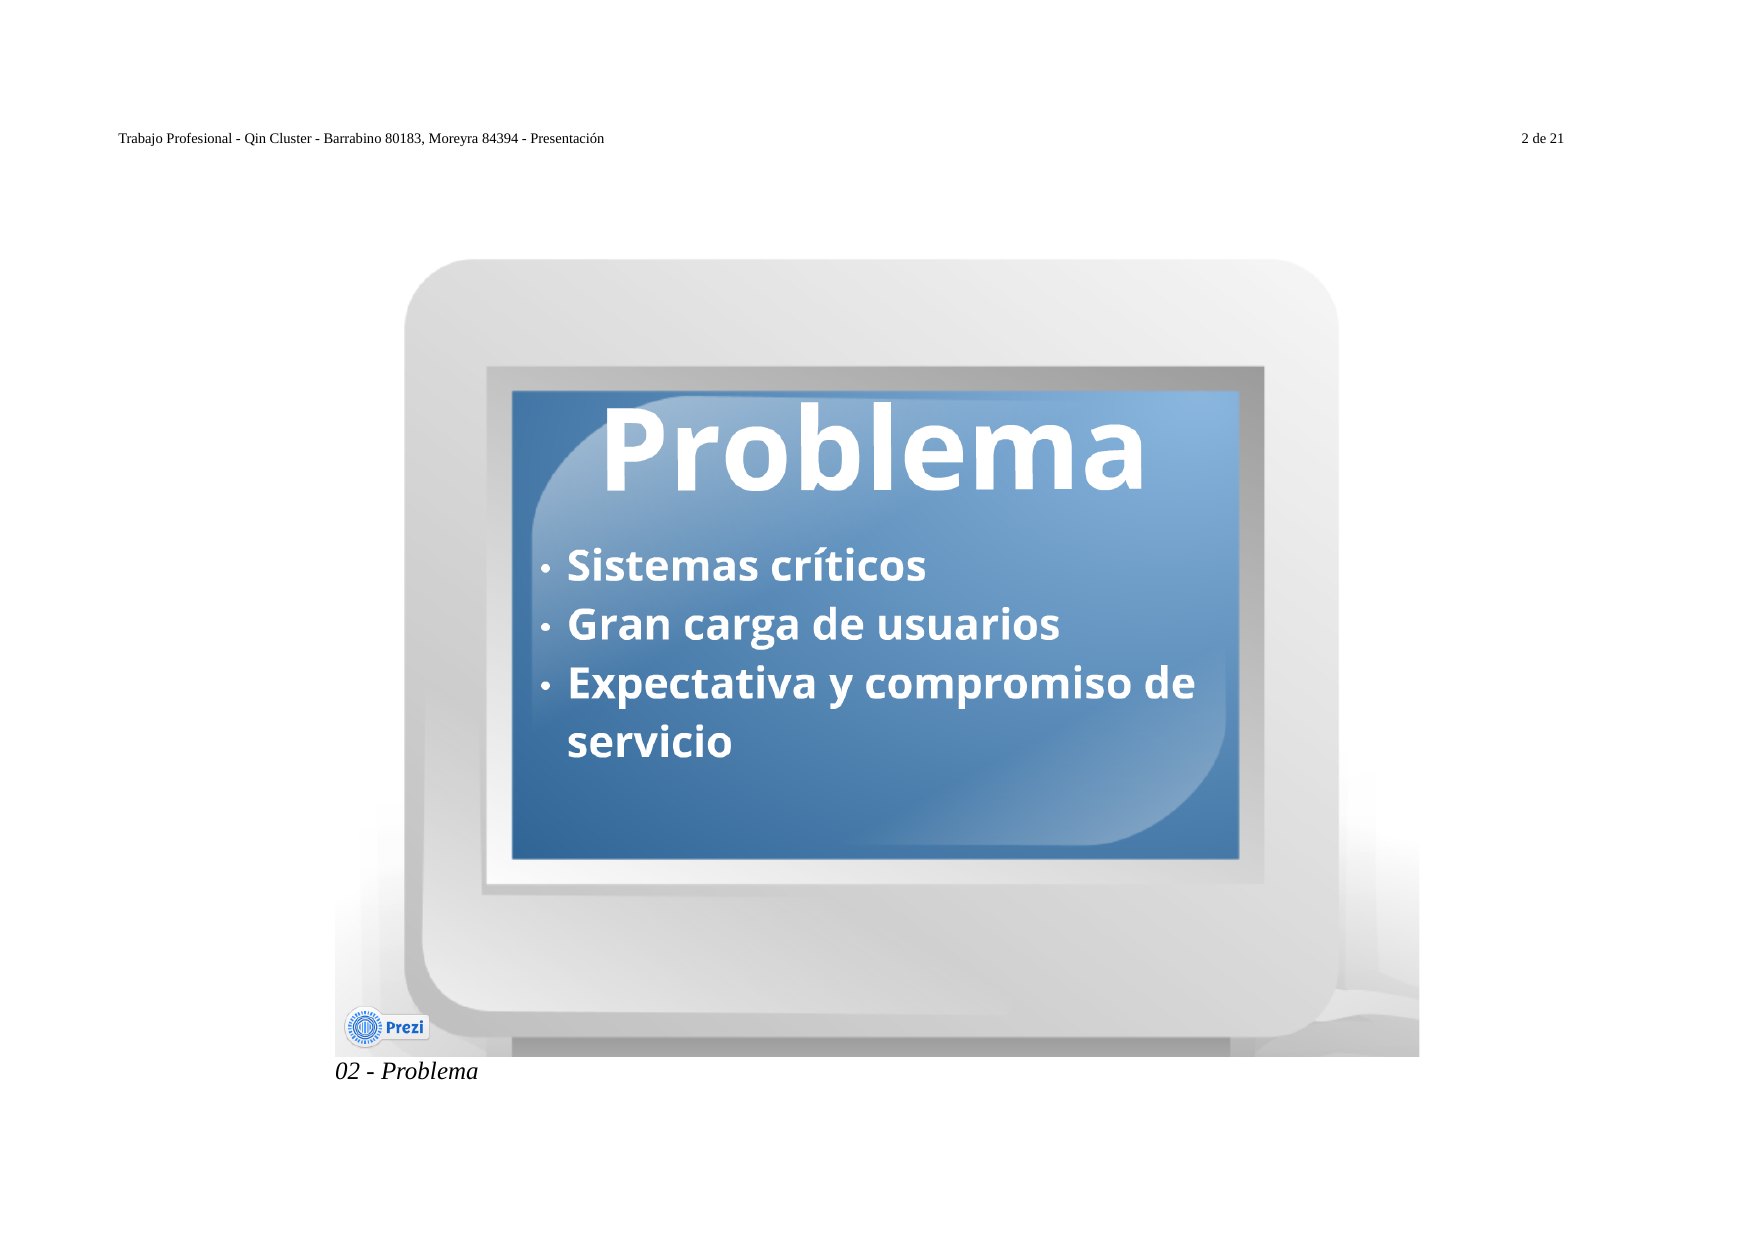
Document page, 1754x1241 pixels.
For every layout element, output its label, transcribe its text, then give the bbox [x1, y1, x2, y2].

picture [335, 188, 1420, 1057]
text 02 - Problema [335, 1057, 1419, 1085]
